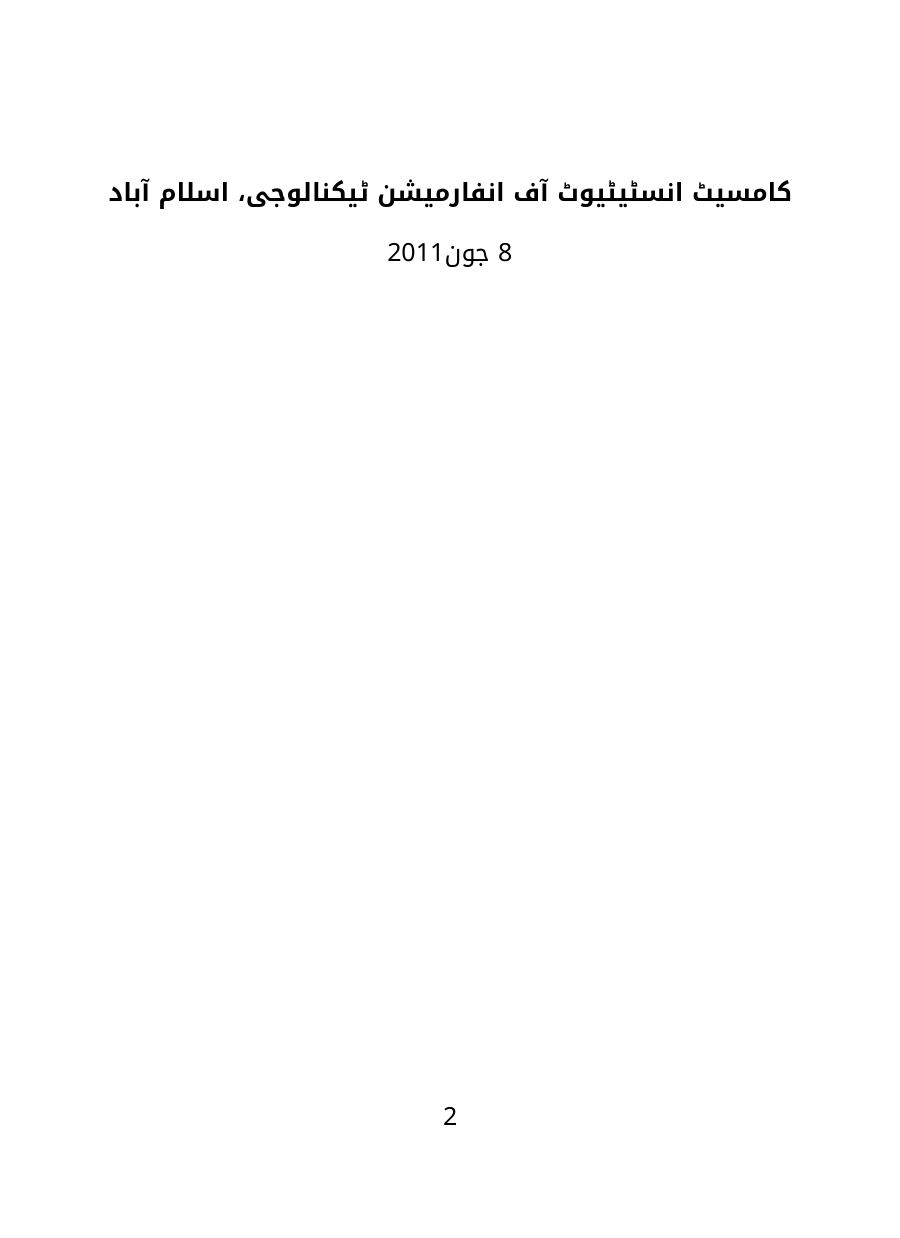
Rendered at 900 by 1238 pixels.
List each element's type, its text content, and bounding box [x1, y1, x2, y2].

text 8 جون2011 [105, 229, 795, 276]
text کامسیٹ انسٹیٹیوٹ آف انفارمیشن ٹیکنالوجی، اسلام آباد [105, 169, 795, 216]
